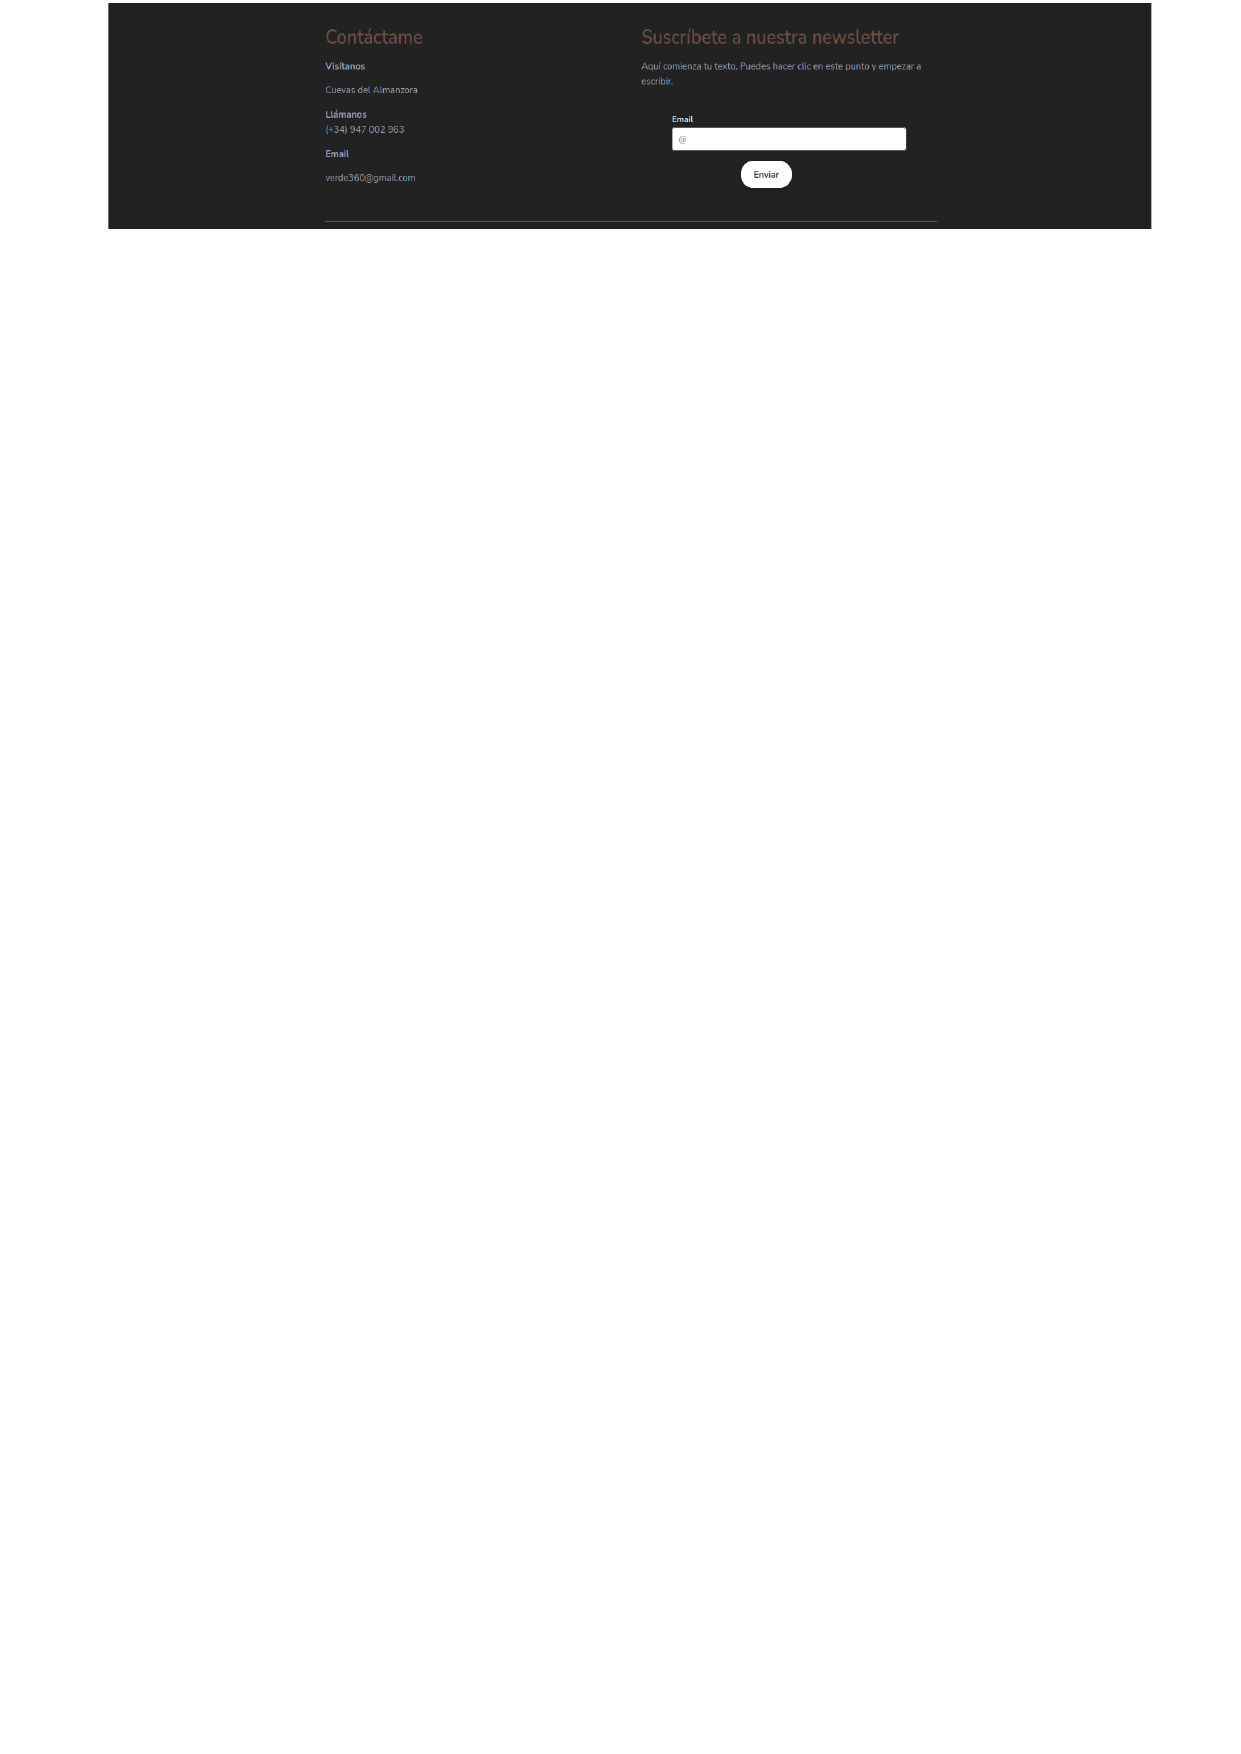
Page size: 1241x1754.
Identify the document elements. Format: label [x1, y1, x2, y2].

picture [108, 3, 1152, 229]
